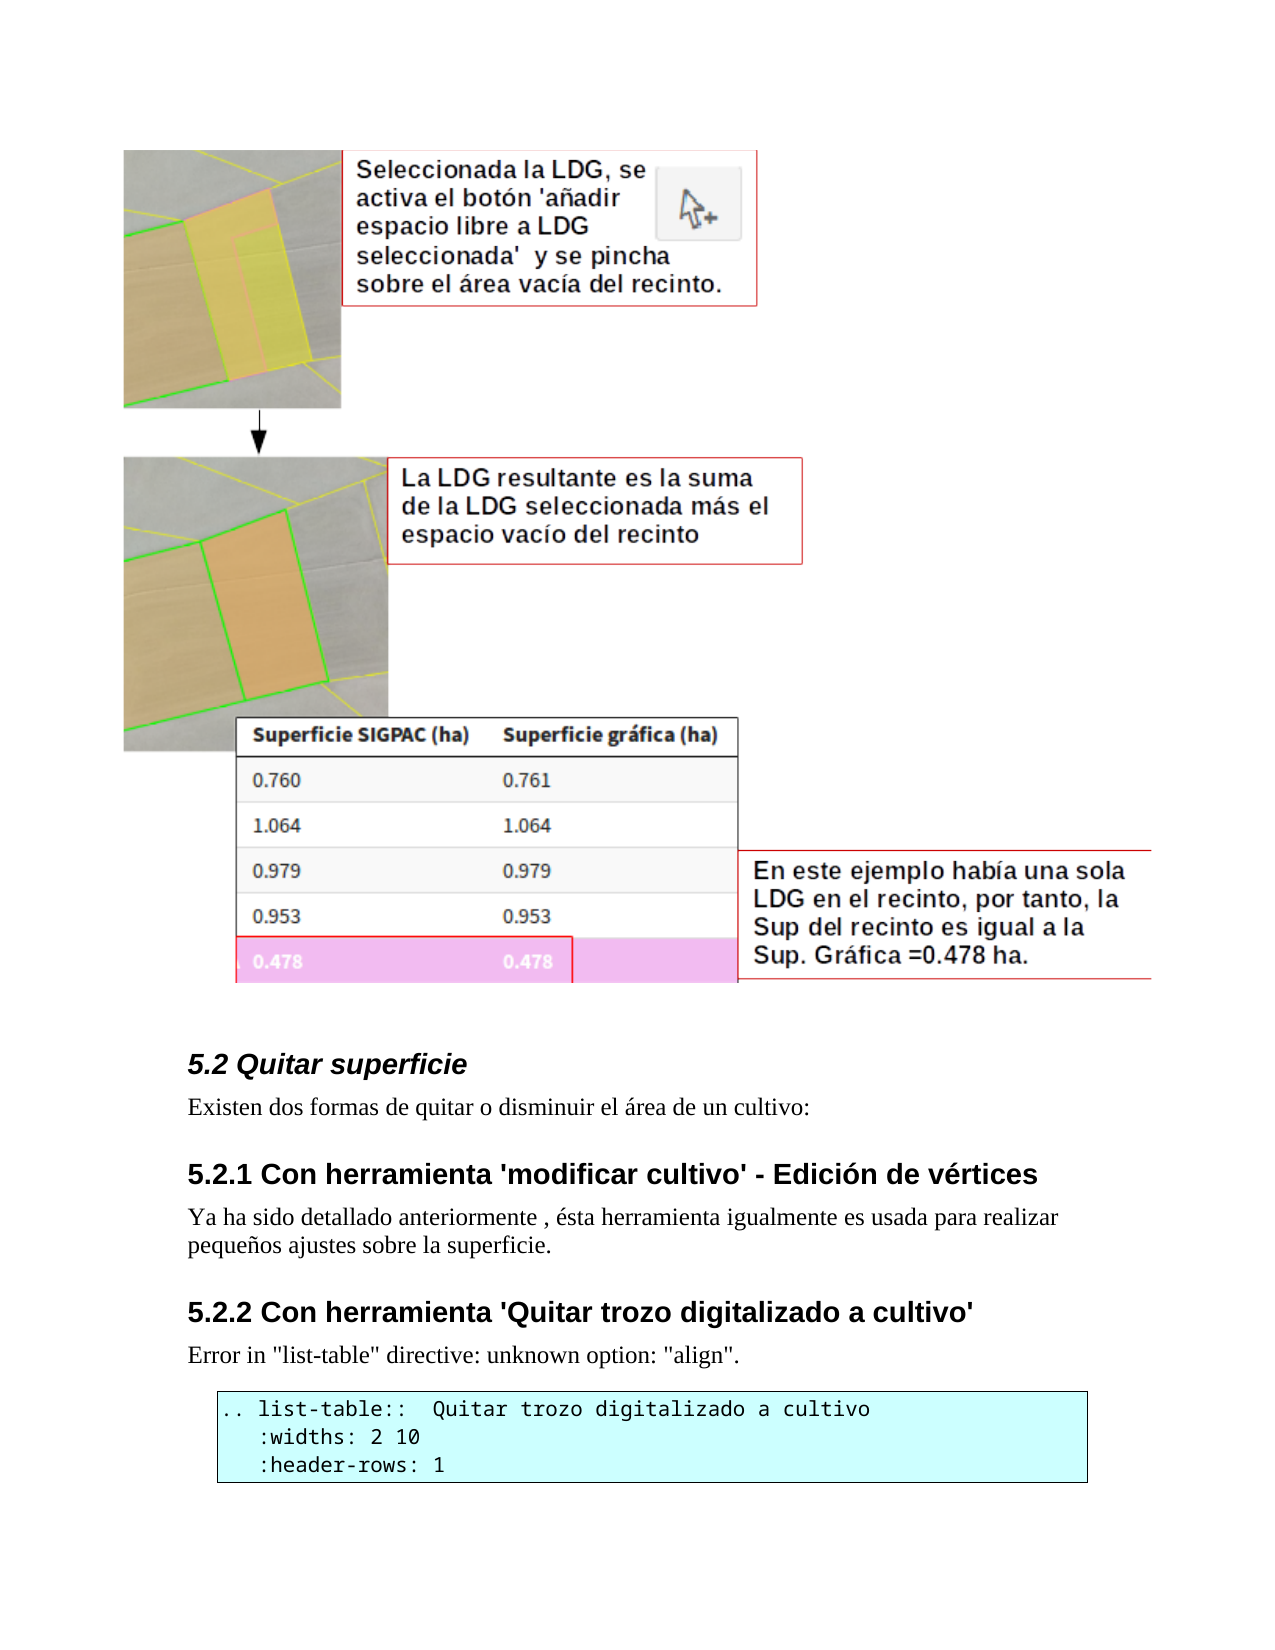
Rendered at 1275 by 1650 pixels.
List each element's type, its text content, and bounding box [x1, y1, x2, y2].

text Error in "list-table" directive: unknown option: "align". [187, 1341, 1087, 1369]
text Existen dos formas de quitar o disminuir el área de un cultivo: [187, 1093, 1087, 1121]
subtitle 5.2.1 Con herramienta 'modificar cultivo' - Edición de vértices [187, 1158, 1087, 1191]
text Ya ha sido detallado anteriormente , ésta herramienta igualmente es usada para realizar pequeños ajustes sobre la superficie. [187, 1203, 1087, 1259]
subtitle 5.2.2 Con herramienta 'Quitar trozo digitalizado a cultivo' [187, 1296, 1087, 1329]
text .. list-table:: Quitar trozo digitalizado a cultivo :widths: 2 10 :header-rows: 1 [218, 1392, 1087, 1482]
picture [123, 150, 1152, 983]
subtitle 5.2 Quitar superficie [187, 1048, 1087, 1081]
